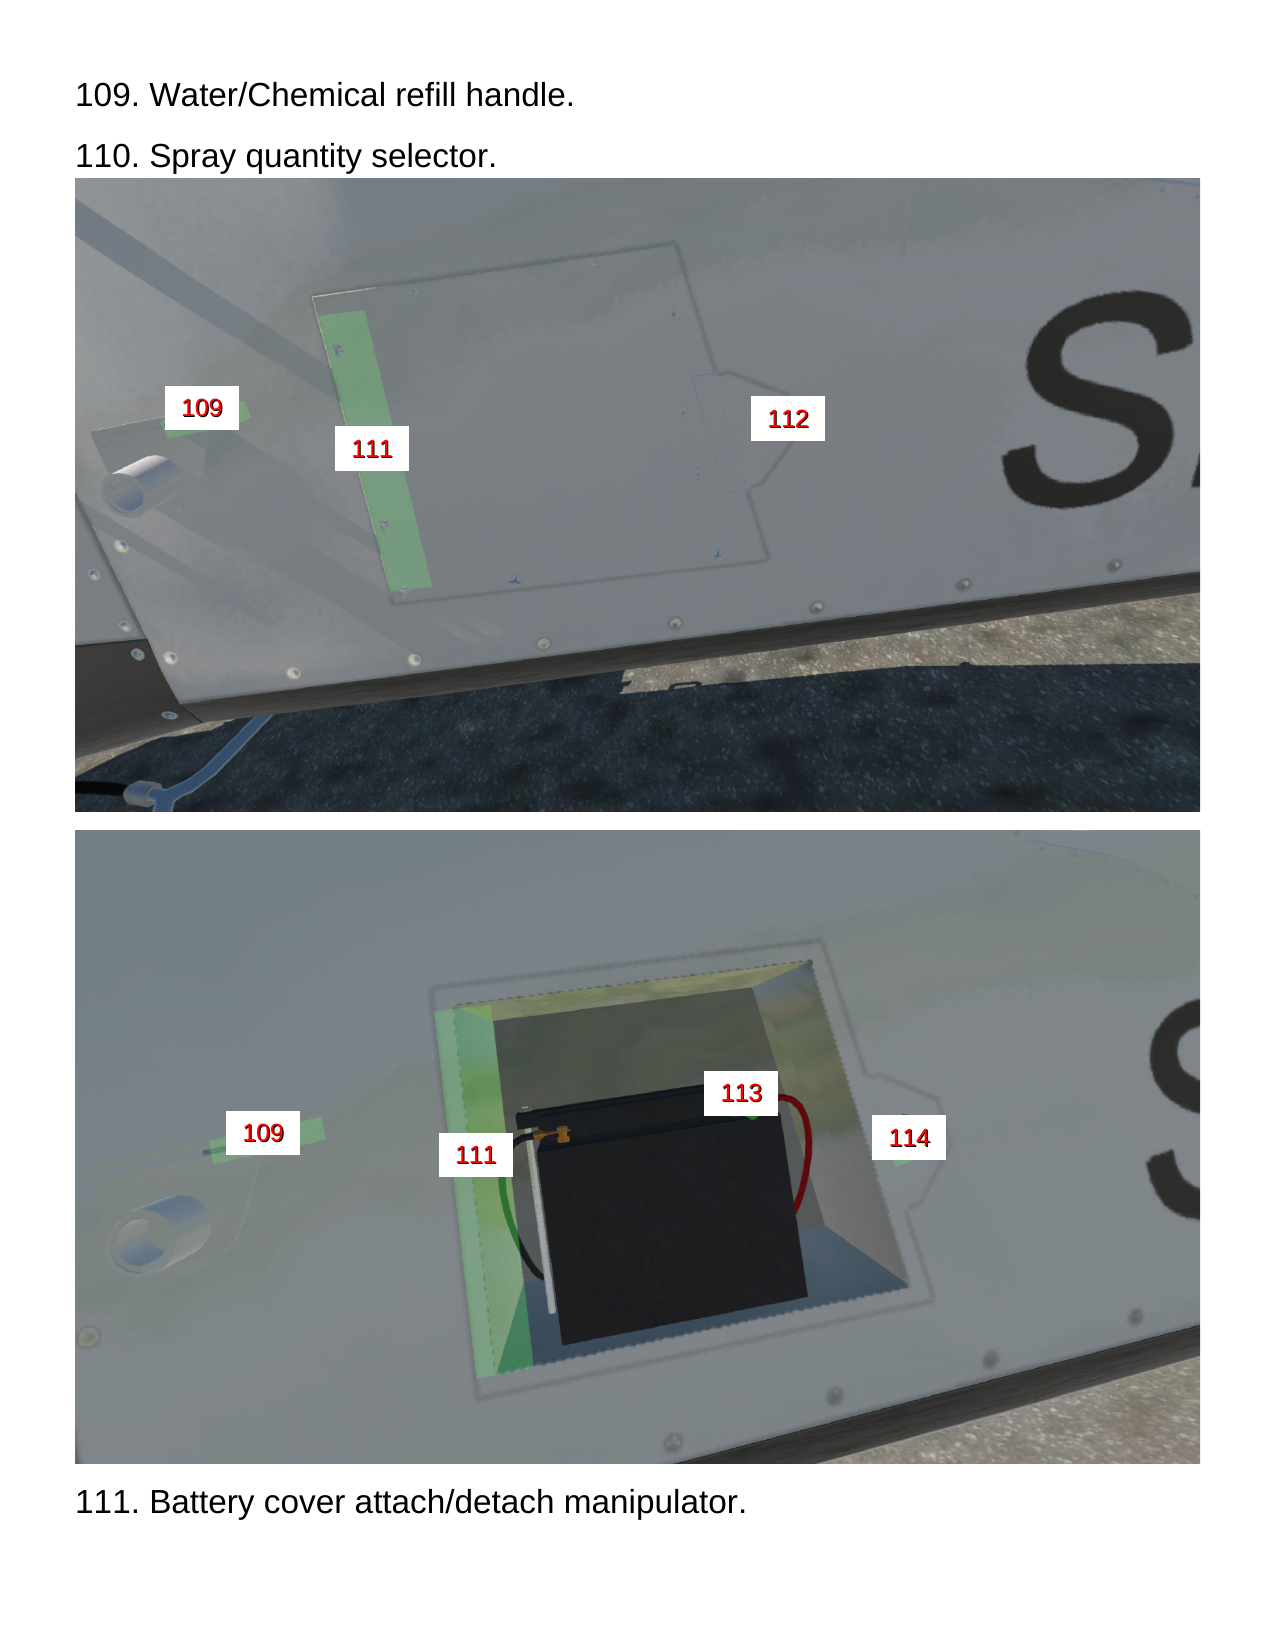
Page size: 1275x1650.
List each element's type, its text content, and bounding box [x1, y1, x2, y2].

text 113 [719, 1078, 763, 1107]
picture [75, 830, 1200, 1464]
text 111 [350, 434, 394, 462]
text 110. Spray quantity selector. [75, 133, 1200, 178]
text 109 [241, 1118, 285, 1147]
picture [75, 178, 1200, 812]
text 109 [180, 393, 224, 422]
text 114 [887, 1123, 931, 1152]
text 111. Battery cover attach/detach manipulator. [75, 1482, 1200, 1521]
text 109. Water/Chemical refill handle. [75, 75, 1200, 113]
text [335, 426, 409, 471]
text [165, 386, 239, 430]
text 111 [454, 1140, 498, 1169]
text 112 [766, 404, 810, 433]
text [751, 396, 825, 441]
